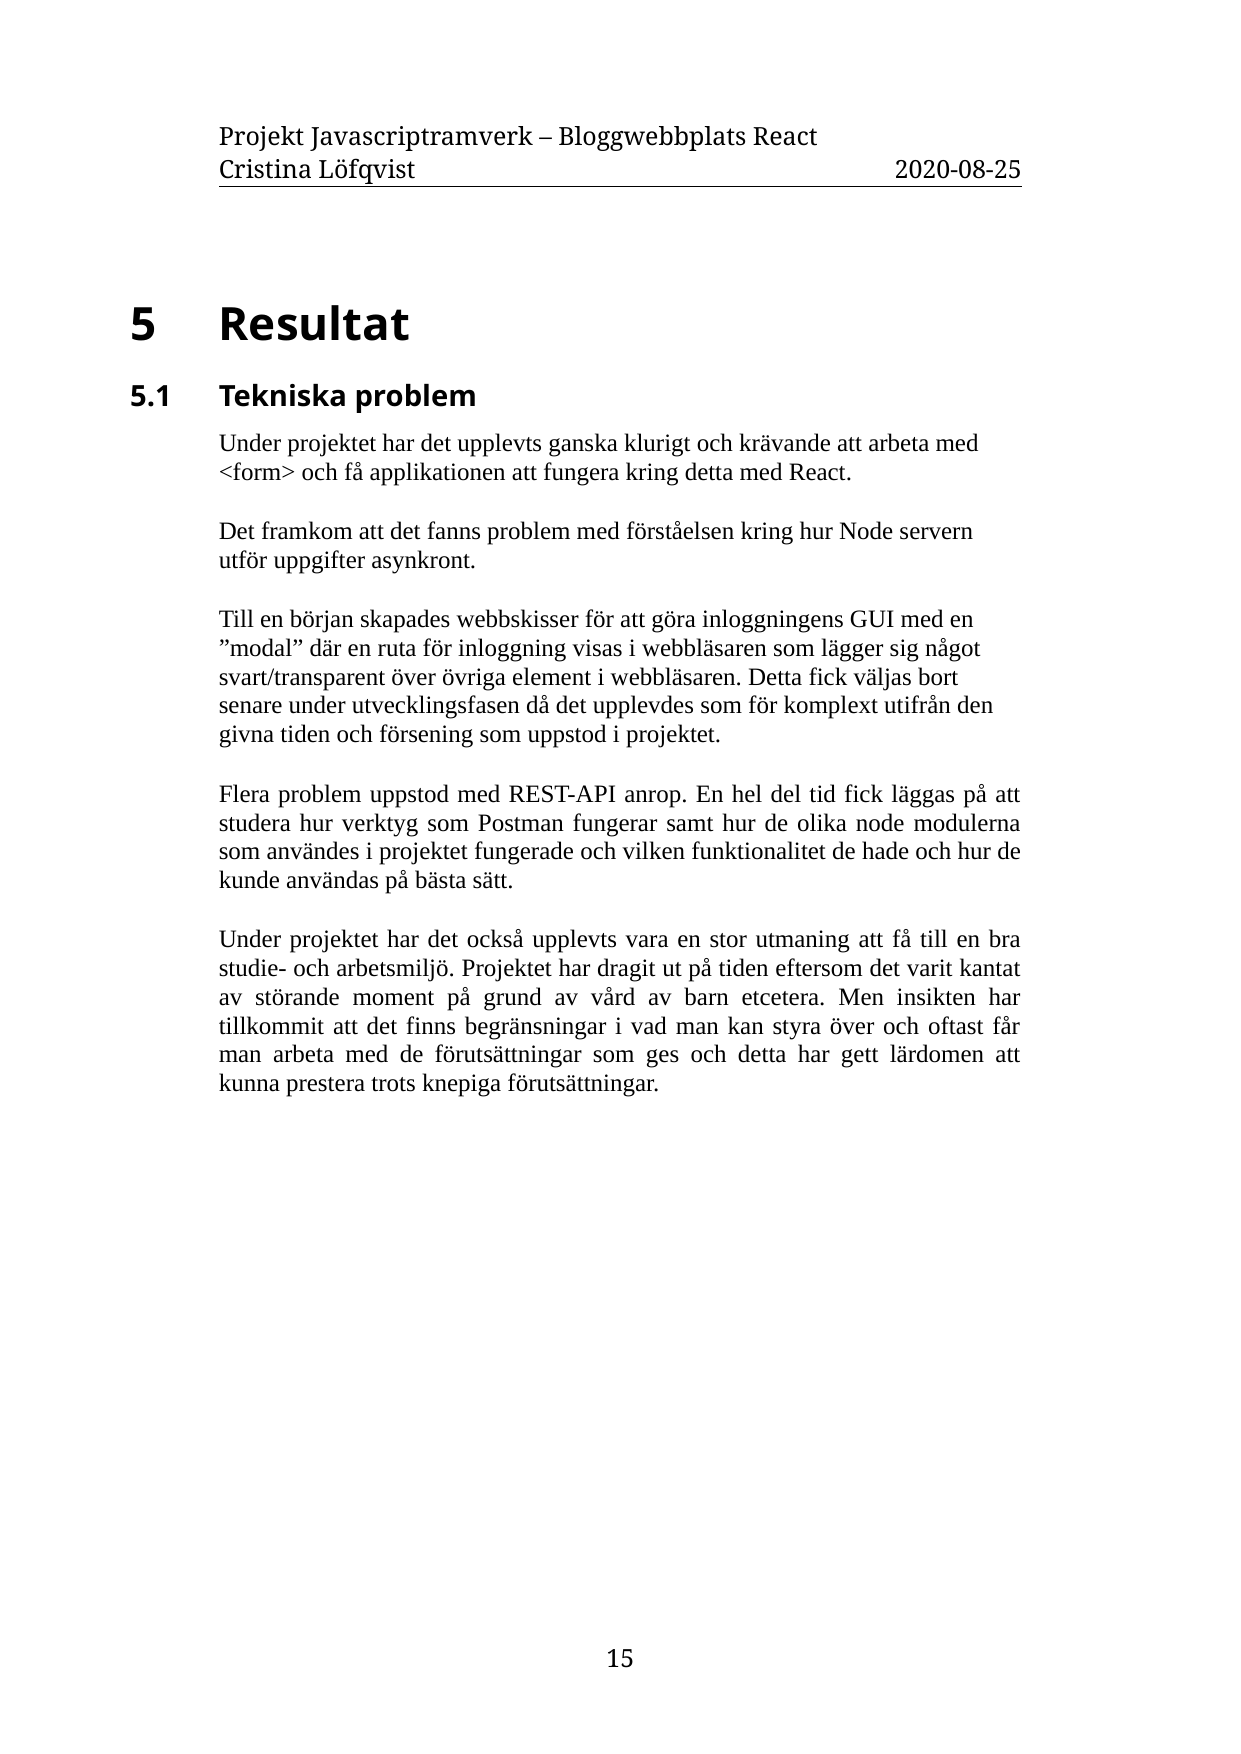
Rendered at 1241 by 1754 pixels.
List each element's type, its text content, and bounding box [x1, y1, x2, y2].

text Under projektet har det upplevts ganska klurigt och krävande att arbeta med <form> och få applikationen att fungera kring detta med React. [218, 428, 1022, 485]
text Till en början skapades webbskisser för att göra inloggningens GUI med en ”modal” där en ruta för inloggning visas i webbläsaren som lägger sig något svart/transparent över övriga element i webbläsaren. Detta fick väljas bort senare under utvecklingsfasen då det upplevdes som för komplext utifrån den givna tiden och försening som uppstod i projektet. [218, 604, 1022, 748]
subtitle Tekniska problem [130, 375, 1022, 415]
text Under projektet har det också upplevts vara en stor utmaning att få till en bra studie- och arbetsmiljö. Projektet har dragit ut på tiden eftersom det varit kantat av störande moment på grund av vård av barn etcetera. Men insikten har tillkommit att det finns begränsningar i vad man kan styra över och oftast får man arbeta med de förutsättningar som ges och detta har gett lärdomen att kunna prestera trots knepiga förutsättningar. [218, 924, 1022, 1097]
text Det framkom att det fanns problem med förståelsen kring hur Node servern utför uppgifter asynkront. [218, 516, 1022, 574]
subtitle Resultat [130, 291, 1022, 353]
text Flera problem uppstod med REST-API anrop. En hel del tid fick läggas på att studera hur verktyg som Postman fungerar samt hur de olika node modulerna som användes i projektet fungerade och vilken funktionalitet de hade och hur de kunde användas på bästa sätt. [218, 779, 1022, 894]
